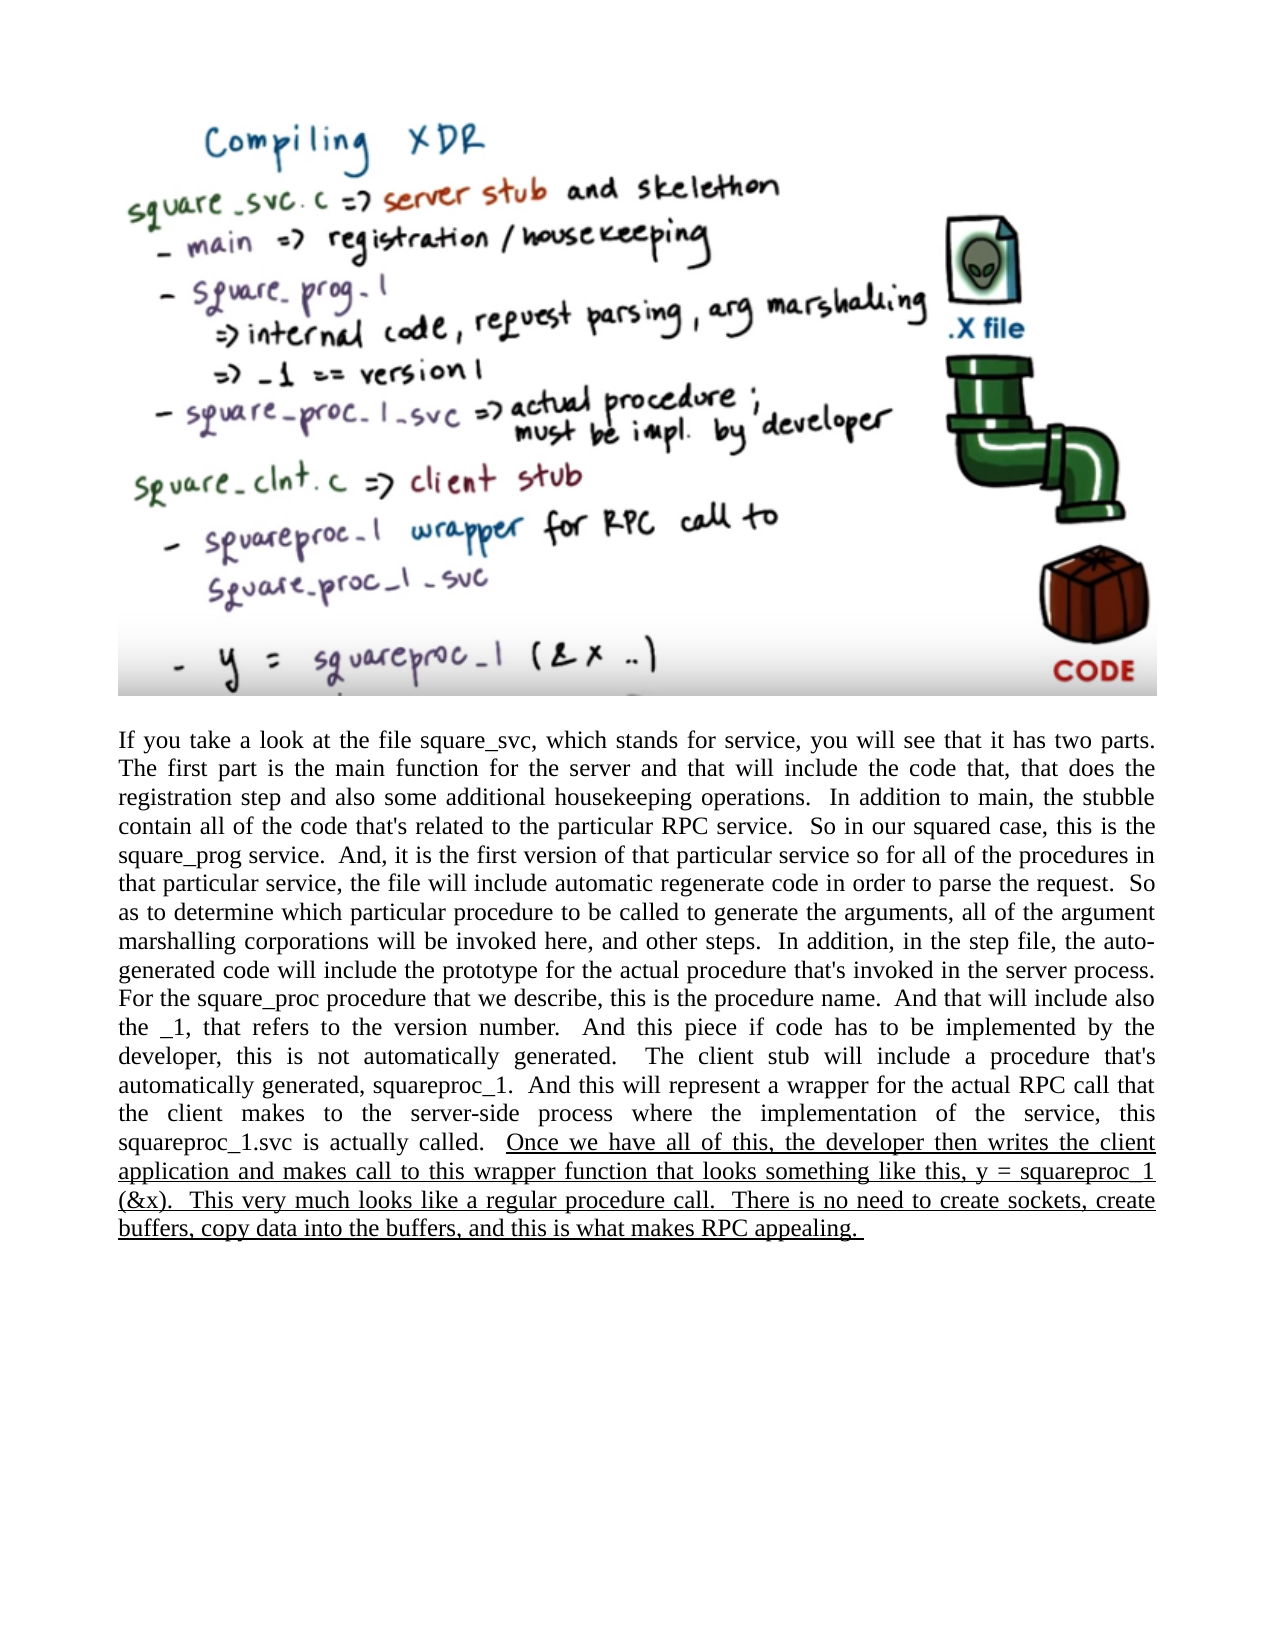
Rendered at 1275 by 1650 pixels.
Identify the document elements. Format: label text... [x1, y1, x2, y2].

text If you take a look at the file square_svc, which stands for service, you will see that it has two parts. The first part is the main function for the server and that will include the code that, that does the registration step and also some additional housekeeping operations. In addition to main, the stubble contain all of the code that's related to the particular RPC service. So in our squared case, this is the square_prog service. And, it is the first version of that particular service so for all of the procedures in that particular service, the file will include automatic regenerate code in order to parse the request. So as to determine which particular procedure to be called to generate the arguments, all of the argument marshalling corporations will be invoked here, and other steps. In addition, in the step file, the auto-generated code will include the prototype for the actual procedure that's invoked in the server process. For the square_proc procedure that we describe, this is the procedure name. And that will include also the _1, that refers to the version number. And this piece if code has to be implemented by the developer, this is not automatically generated. The client stub will include a procedure that's automatically generated, squareproc_1. And this will represent a wrapper for the actual RPC call that the client makes to the server-side process where the implementation of the service, this squareproc_1.svc is actually called. Once we have all of this, the developer then writes the client application and makes call to this wrapper function that looks something like this, y = squareproc_1 (&x). This very much looks like a regular procedure call. There is no need to create sockets, create buffers, copy data into the buffers, and this is what makes RPC appealing. [118, 725, 1157, 1242]
picture [118, 118, 1157, 696]
